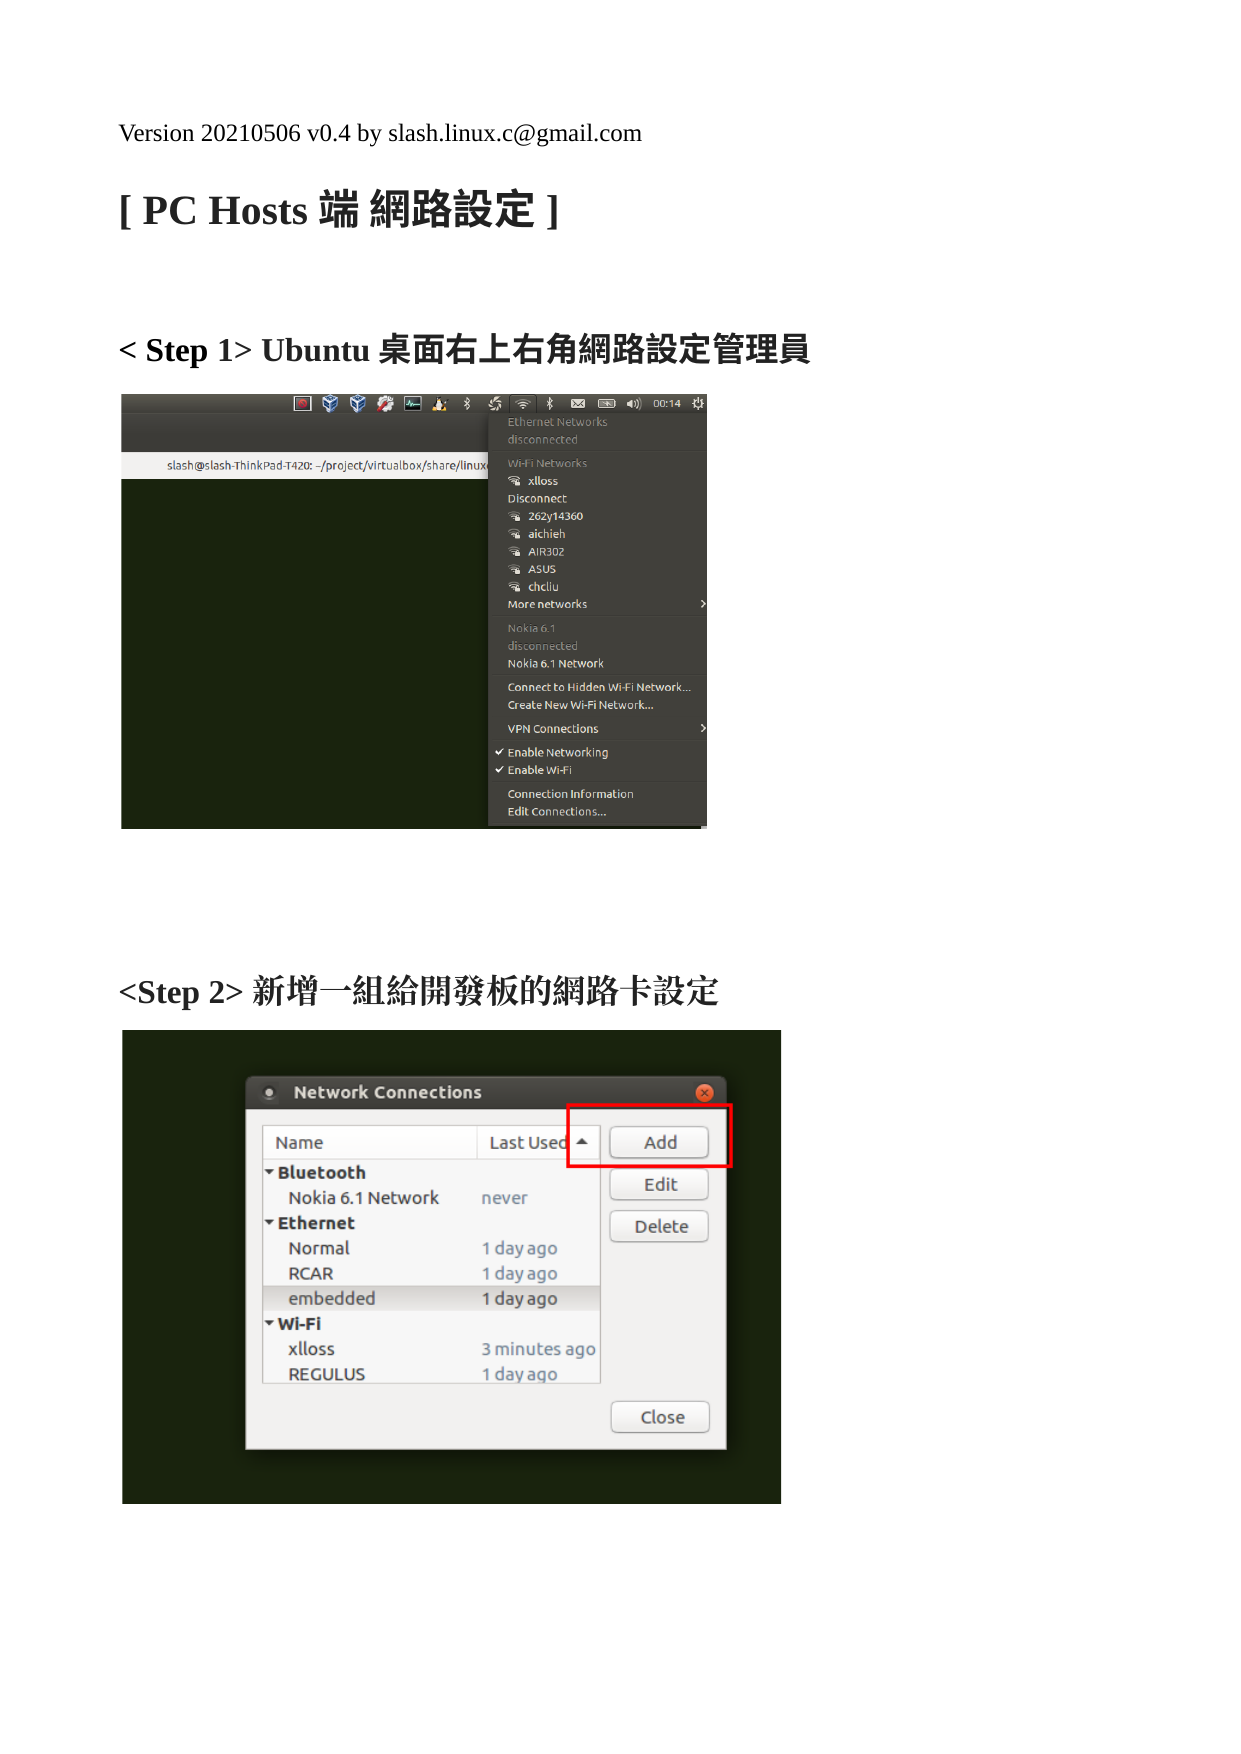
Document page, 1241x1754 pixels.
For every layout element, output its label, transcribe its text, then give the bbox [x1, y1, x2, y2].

text <Step 2> 新增一組給開發板的網路卡設定 [118, 973, 1122, 1011]
picture [122, 1030, 782, 1504]
picture [121, 387, 707, 829]
subtitle [ PC Hosts 端 網路設定 ] [118, 176, 1122, 270]
subtitle < Step 1> Ubuntu 桌面右上右角網路設定管理員 [118, 285, 1122, 371]
